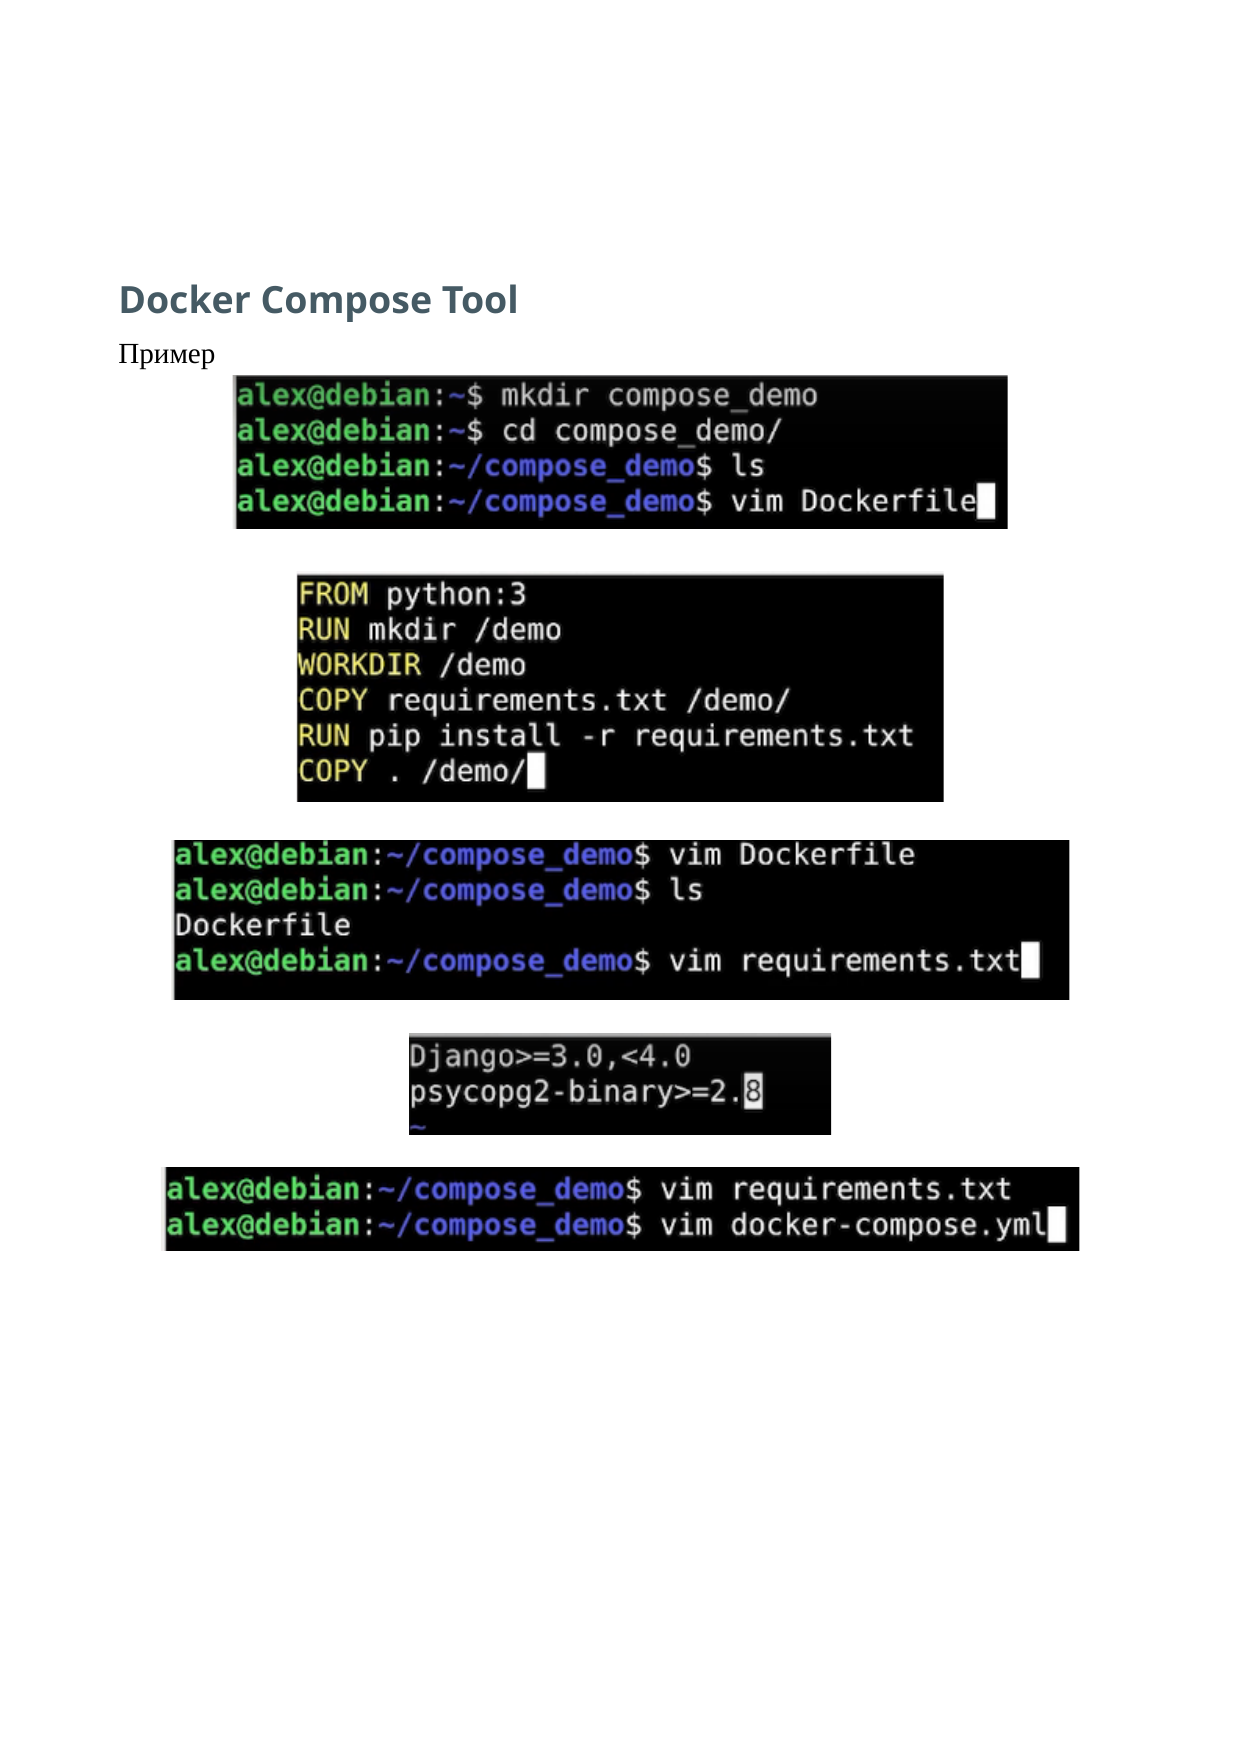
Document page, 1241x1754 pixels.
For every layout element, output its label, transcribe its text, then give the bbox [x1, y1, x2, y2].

picture [409, 1033, 832, 1135]
picture [171, 840, 1070, 1000]
picture [160, 1167, 1080, 1251]
picture [232, 375, 1008, 529]
picture [296, 571, 944, 802]
text Пример [118, 337, 1122, 370]
subtitle Docker Compose Tool [118, 273, 1122, 324]
